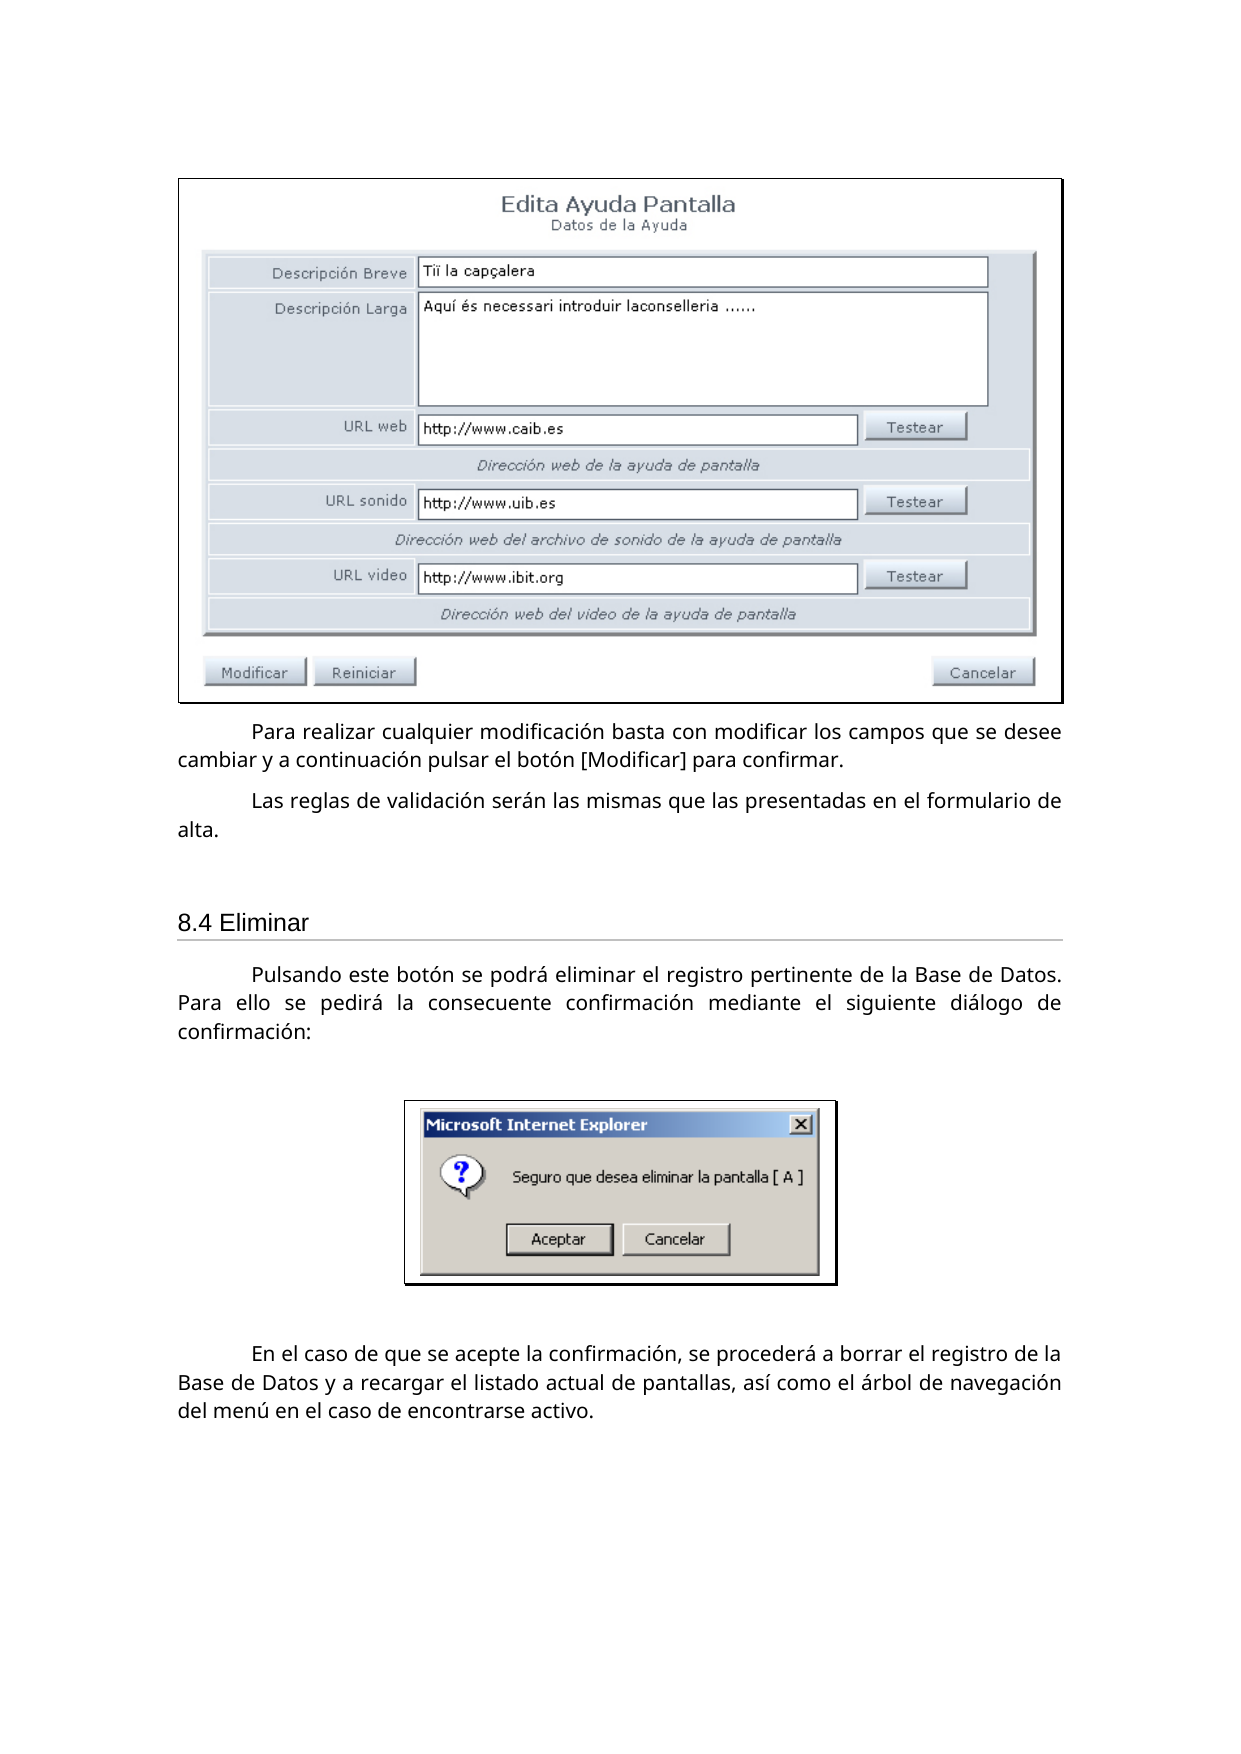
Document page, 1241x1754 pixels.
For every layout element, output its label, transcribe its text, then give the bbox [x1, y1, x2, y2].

text Pulsando este botón se podrá eliminar el registro pertinente de la Base de Datos. Para ello se pedirá la consecuente confirmación mediante el siguiente diálogo de confirmación: [177, 960, 1063, 1045]
text Para realizar cualquier modificación basta con modificar los campos que se desee cambiar y a continuación pulsar el botón [Modificar] para confirmar. [177, 717, 1063, 774]
picture [420, 1108, 820, 1276]
picture [194, 186, 1046, 694]
text Las reglas de validación serán las mismas que las presentadas en el formulario de alta. [177, 786, 1063, 843]
subtitle 8.4 Eliminar [177, 909, 1063, 939]
text En el caso de que se acepte la confirmación, se procederá a borrar el registro de la Base de Datos y a recargar el listado actual de pantallas, así como el árbol de navegación del menú en el caso de encontrarse activo. [177, 1339, 1063, 1424]
